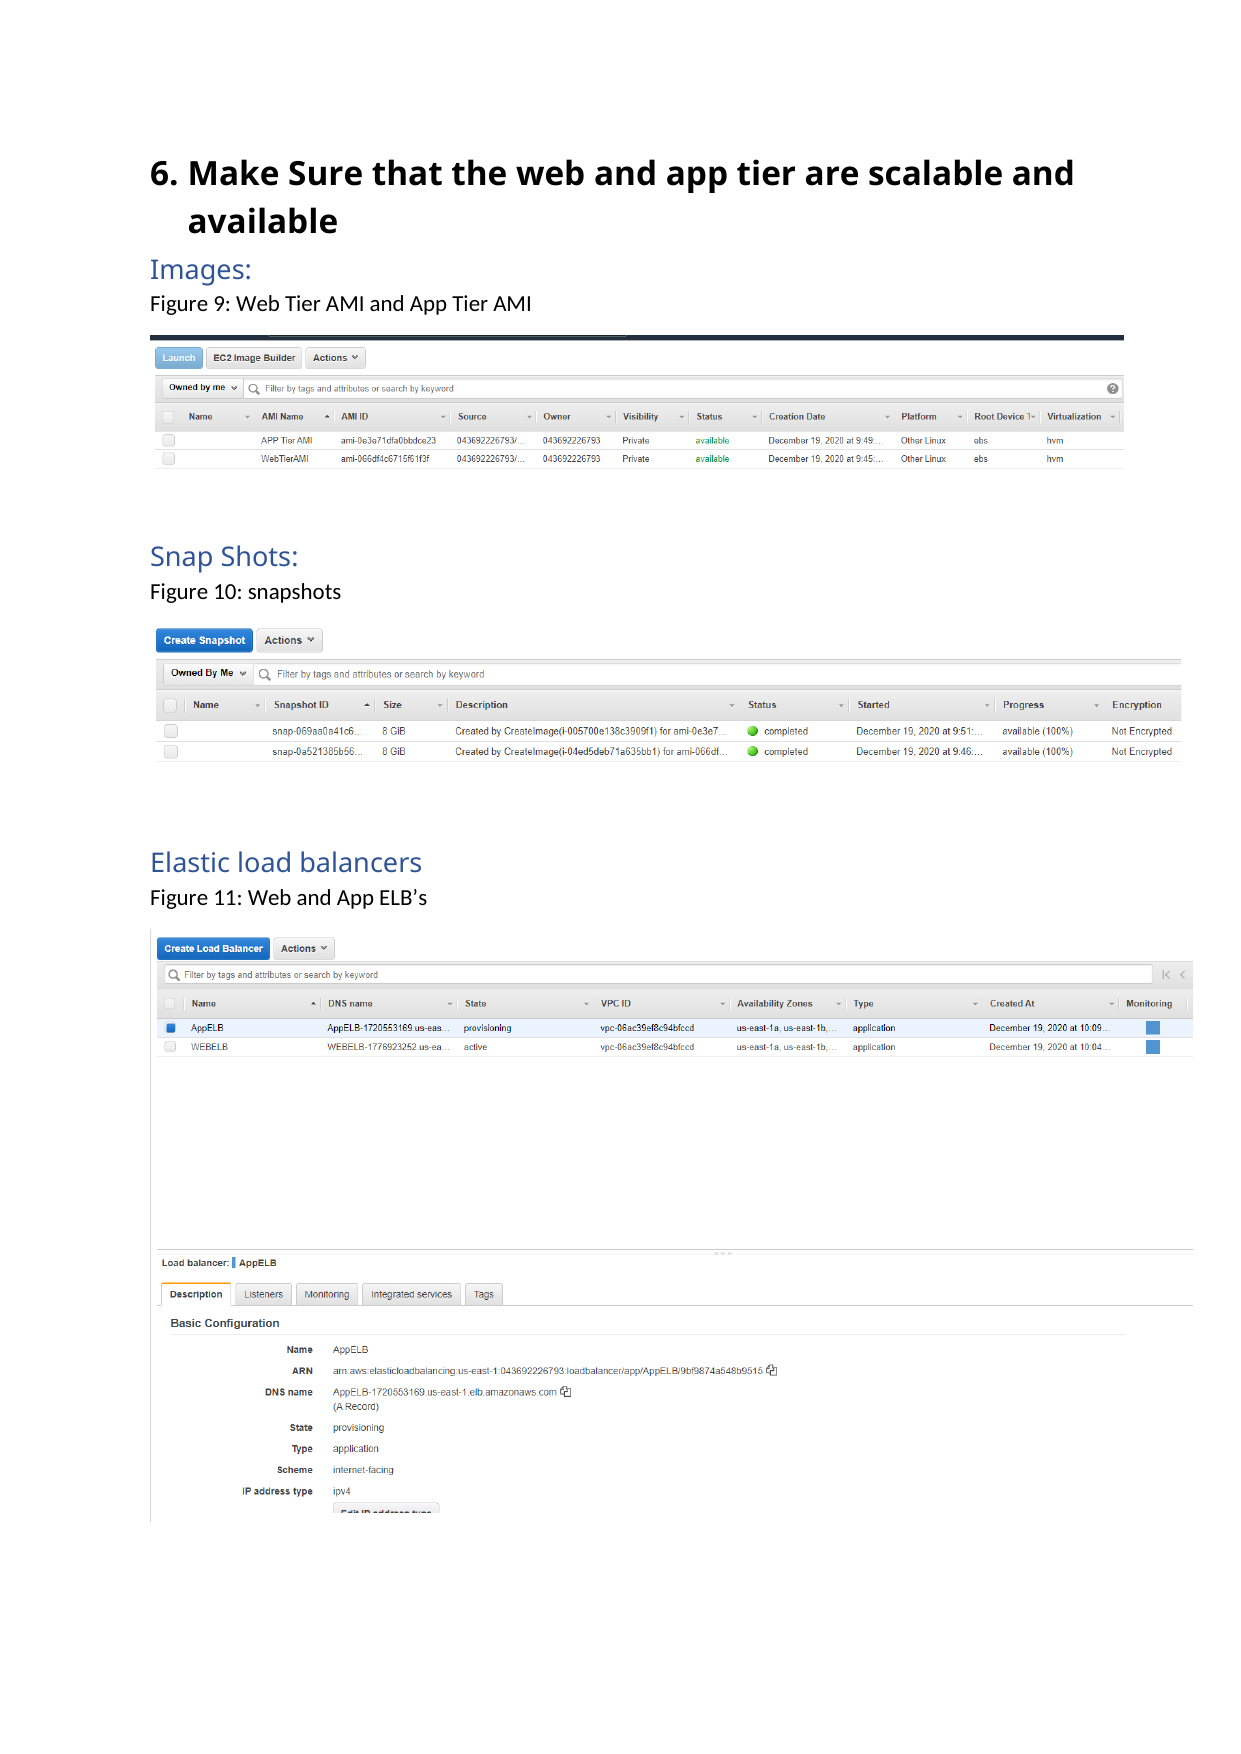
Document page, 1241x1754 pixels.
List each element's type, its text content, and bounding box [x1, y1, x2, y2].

text Figure 10: snapshots [150, 577, 1090, 605]
subtitle Elastic load balancers [150, 844, 1090, 881]
subtitle Snap Shots: [150, 538, 1090, 575]
subtitle Images: [150, 250, 1090, 287]
subtitle Make Sure that the web and app tier are scalable and available [150, 150, 1090, 243]
text Figure 9: Web Tier AMI and App Tier AMI [150, 289, 1090, 317]
text Figure 11: Web and App ELB’s [150, 883, 1090, 911]
